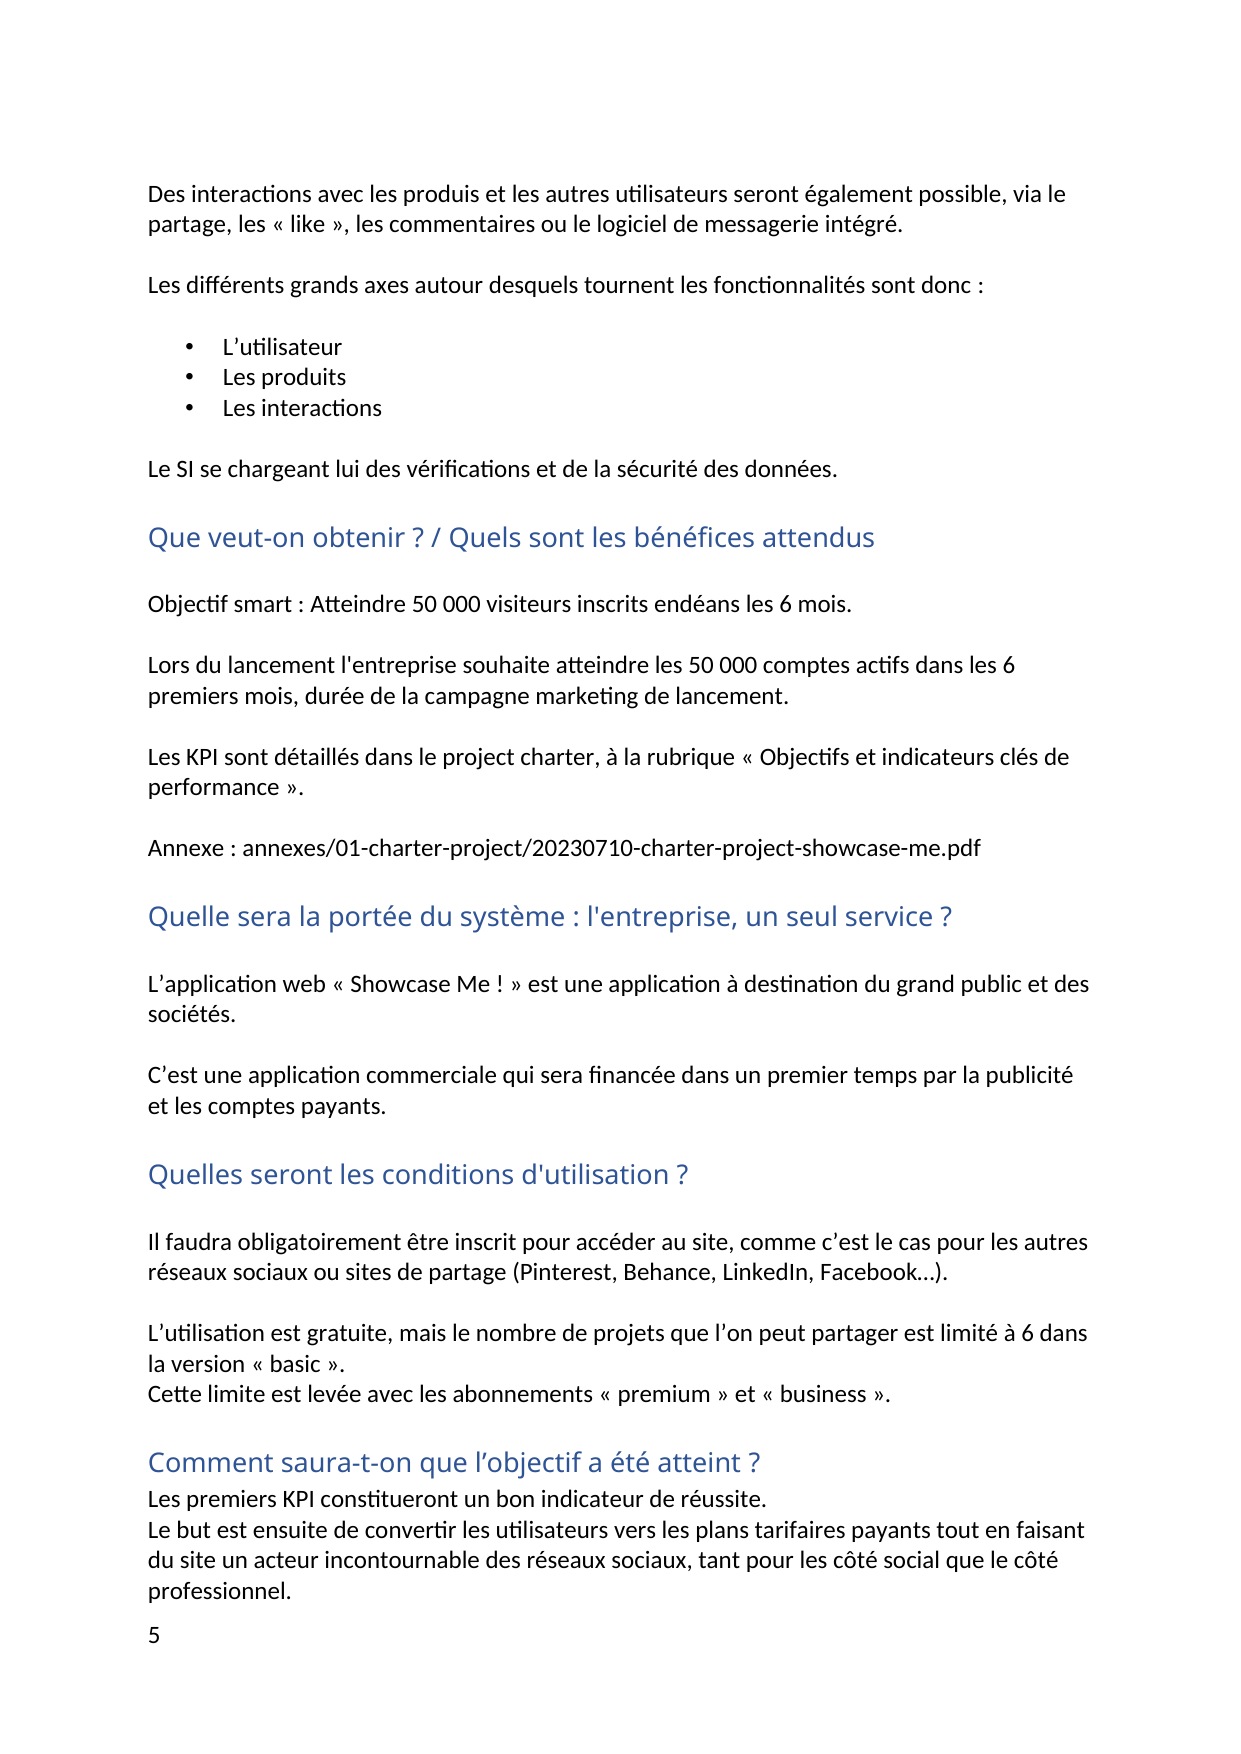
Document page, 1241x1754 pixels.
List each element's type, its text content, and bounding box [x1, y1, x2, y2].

list Les interactions [185, 392, 1093, 422]
list L’utilisateur [185, 331, 1093, 361]
subtitle Que veut-on obtenir ? / Quels sont les bénéfices attendus [148, 518, 1093, 555]
text Les KPI sont détaillés dans le project charter, à la rubrique « Objectifs et indicateurs clés de performance ». [148, 741, 1093, 802]
text C’est une application commerciale qui sera financée dans un premier temps par la publicité et les comptes payants. [148, 1059, 1093, 1121]
subtitle Comment saura-t-on que l’objectif a été atteint ? [148, 1443, 1093, 1480]
list Les produits [185, 361, 1093, 392]
text L’utilisation est gratuite, mais le nombre de projets que l’on peut partager est limité à 6 dans la version « basic ». [148, 1317, 1093, 1378]
text Le but est ensuite de convertir les utilisateurs vers les plans tarifaires payants tout en faisant du site un acteur incontournable des réseaux sociaux, tant pour les côté social que le côté professionnel. [148, 1514, 1093, 1605]
text Annexe : annexes/01-charter-project/20230710-charter-project-showcase-me.pdf [148, 832, 1093, 863]
text L’application web « Showcase Me ! » est une application à destination du grand public et des sociétés. [148, 968, 1093, 1029]
text Cette limite est levée avec les abonnements « premium » et « business ». [148, 1378, 1093, 1409]
text Il faudra obligatoirement être inscrit pour accéder au site, comme c’est le cas pour les autres réseaux sociaux ou sites de partage (Pinterest, Behance, LinkedIn, Facebook…). [148, 1226, 1093, 1287]
text Des interactions avec les produis et les autres utilisateurs seront également possible, via le partage, les « like », les commentaires ou le logiciel de messagerie intégré. [148, 178, 1093, 239]
text Les premiers KPI constitueront un bon indicateur de réussite. [148, 1483, 1093, 1514]
text Objectif smart : Atteindre 50 000 visiteurs inscrits endéans les 6 mois. [148, 588, 1093, 619]
text Les différents grands axes autour desquels tournent les fonctionnalités sont donc : [148, 270, 1093, 300]
text Le SI se chargeant lui des vérifications et de la sécurité des données. [148, 453, 1093, 483]
text Lors du lancement l'entreprise souhaite atteindre les 50 000 comptes actifs dans les 6 premiers mois, durée de la campagne marketing de lancement. [148, 649, 1093, 710]
subtitle Quelle sera la portée du système : l'entreprise, un seul service ? [148, 898, 1093, 934]
subtitle Quelles seront les conditions d'utilisation ? [148, 1155, 1093, 1192]
